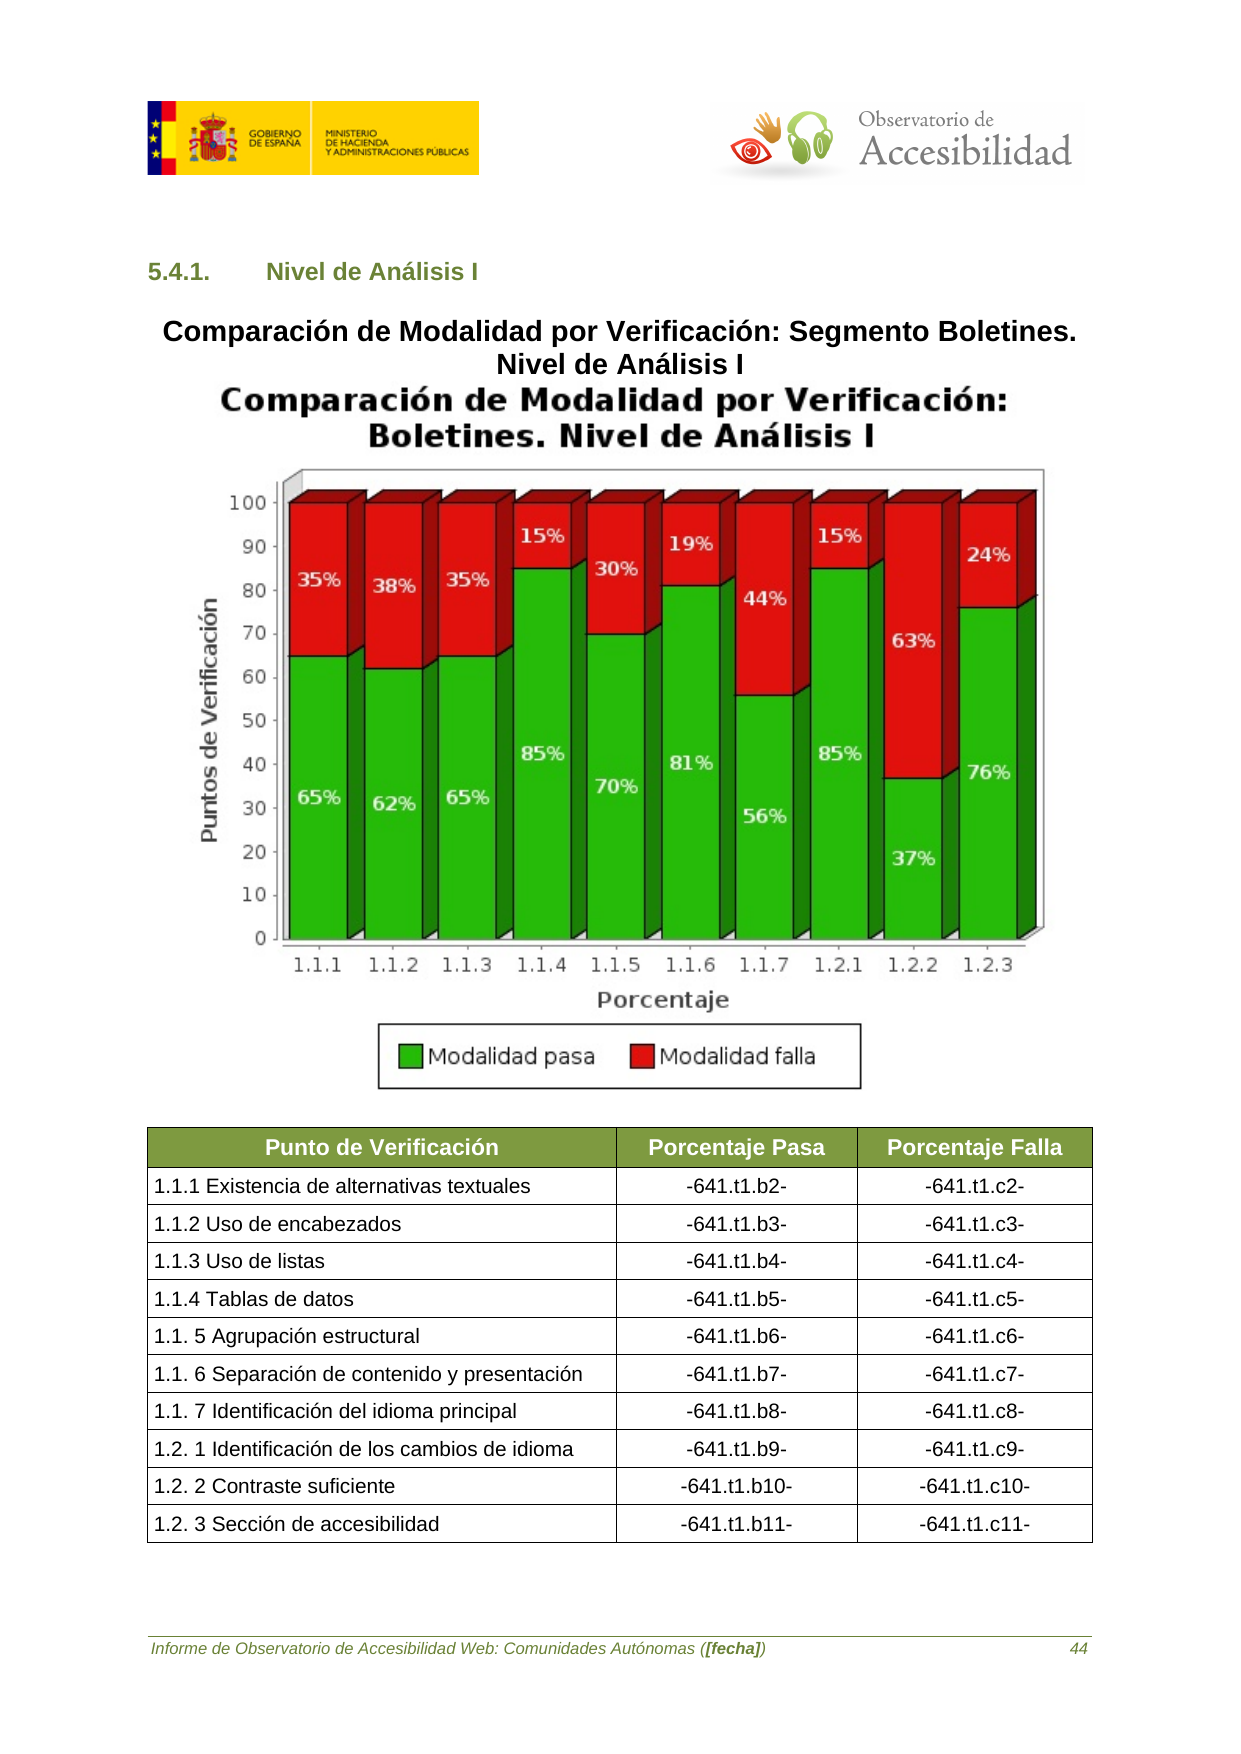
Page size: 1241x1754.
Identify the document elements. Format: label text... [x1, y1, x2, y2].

table_cell -641.t1.c11- [858, 1505, 1092, 1542]
table_cell -641.t1.b3- [617, 1205, 857, 1242]
table_cell 1.1.2 Uso de encabezados [148, 1205, 616, 1242]
table_cell -641.t1.c2- [858, 1168, 1092, 1204]
table_header Punto de Verificación [148, 1128, 616, 1167]
table_cell 1.1. 5 Agrupación estructural [148, 1318, 616, 1354]
text Comparación de Modalidad por Verificación: Segmento Boletines. Nivel de Análisis I [148, 314, 1092, 381]
table_cell 1.1.1 Existencia de alternativas textuales [148, 1168, 616, 1204]
table_cell 1.1. 7 Identificación del idioma principal [148, 1393, 616, 1429]
table_cell -641.t1.b2- [617, 1168, 857, 1204]
table_cell -641.t1.b10- [617, 1468, 857, 1504]
table_cell 1.1.4 Tablas de datos [148, 1280, 616, 1317]
table_cell 1.1.3 Uso de listas [148, 1243, 616, 1279]
table_cell -641.t1.c9- [858, 1430, 1092, 1467]
subtitle Nivel de Análisis I [148, 257, 1092, 286]
table_cell -641.t1.c7- [858, 1355, 1092, 1392]
table_cell 1.2. 3 Sección de accesibilidad [148, 1505, 616, 1542]
table_cell 1.1. 6 Separación de contenido y presentación [148, 1355, 616, 1392]
table_header Porcentaje Pasa [617, 1128, 857, 1167]
table_cell -641.t1.b6- [617, 1318, 857, 1354]
picture [178, 380, 1062, 1091]
picture [147, 101, 479, 175]
table_cell -641.t1.b4- [617, 1243, 857, 1279]
table_cell -641.t1.c3- [858, 1205, 1092, 1242]
table_cell -641.t1.c6- [858, 1318, 1092, 1354]
table_cell -641.t1.b11- [617, 1505, 857, 1542]
table_cell -641.t1.b9- [617, 1430, 857, 1467]
picture [710, 102, 1086, 185]
table_cell -641.t1.c8- [858, 1393, 1092, 1429]
table_cell -641.t1.b7- [617, 1355, 857, 1392]
table_cell 1.2. 1 Identificación de los cambios de idioma [148, 1430, 616, 1467]
table_cell -641.t1.b8- [617, 1393, 857, 1429]
table_cell -641.t1.c4- [858, 1243, 1092, 1279]
table_cell 1.2. 2 Contraste suficiente [148, 1468, 616, 1504]
table_header Porcentaje Falla [858, 1128, 1092, 1167]
table_cell -641.t1.b5- [617, 1280, 857, 1317]
table_cell -641.t1.c10- [858, 1468, 1092, 1504]
table_cell -641.t1.c5- [858, 1280, 1092, 1317]
